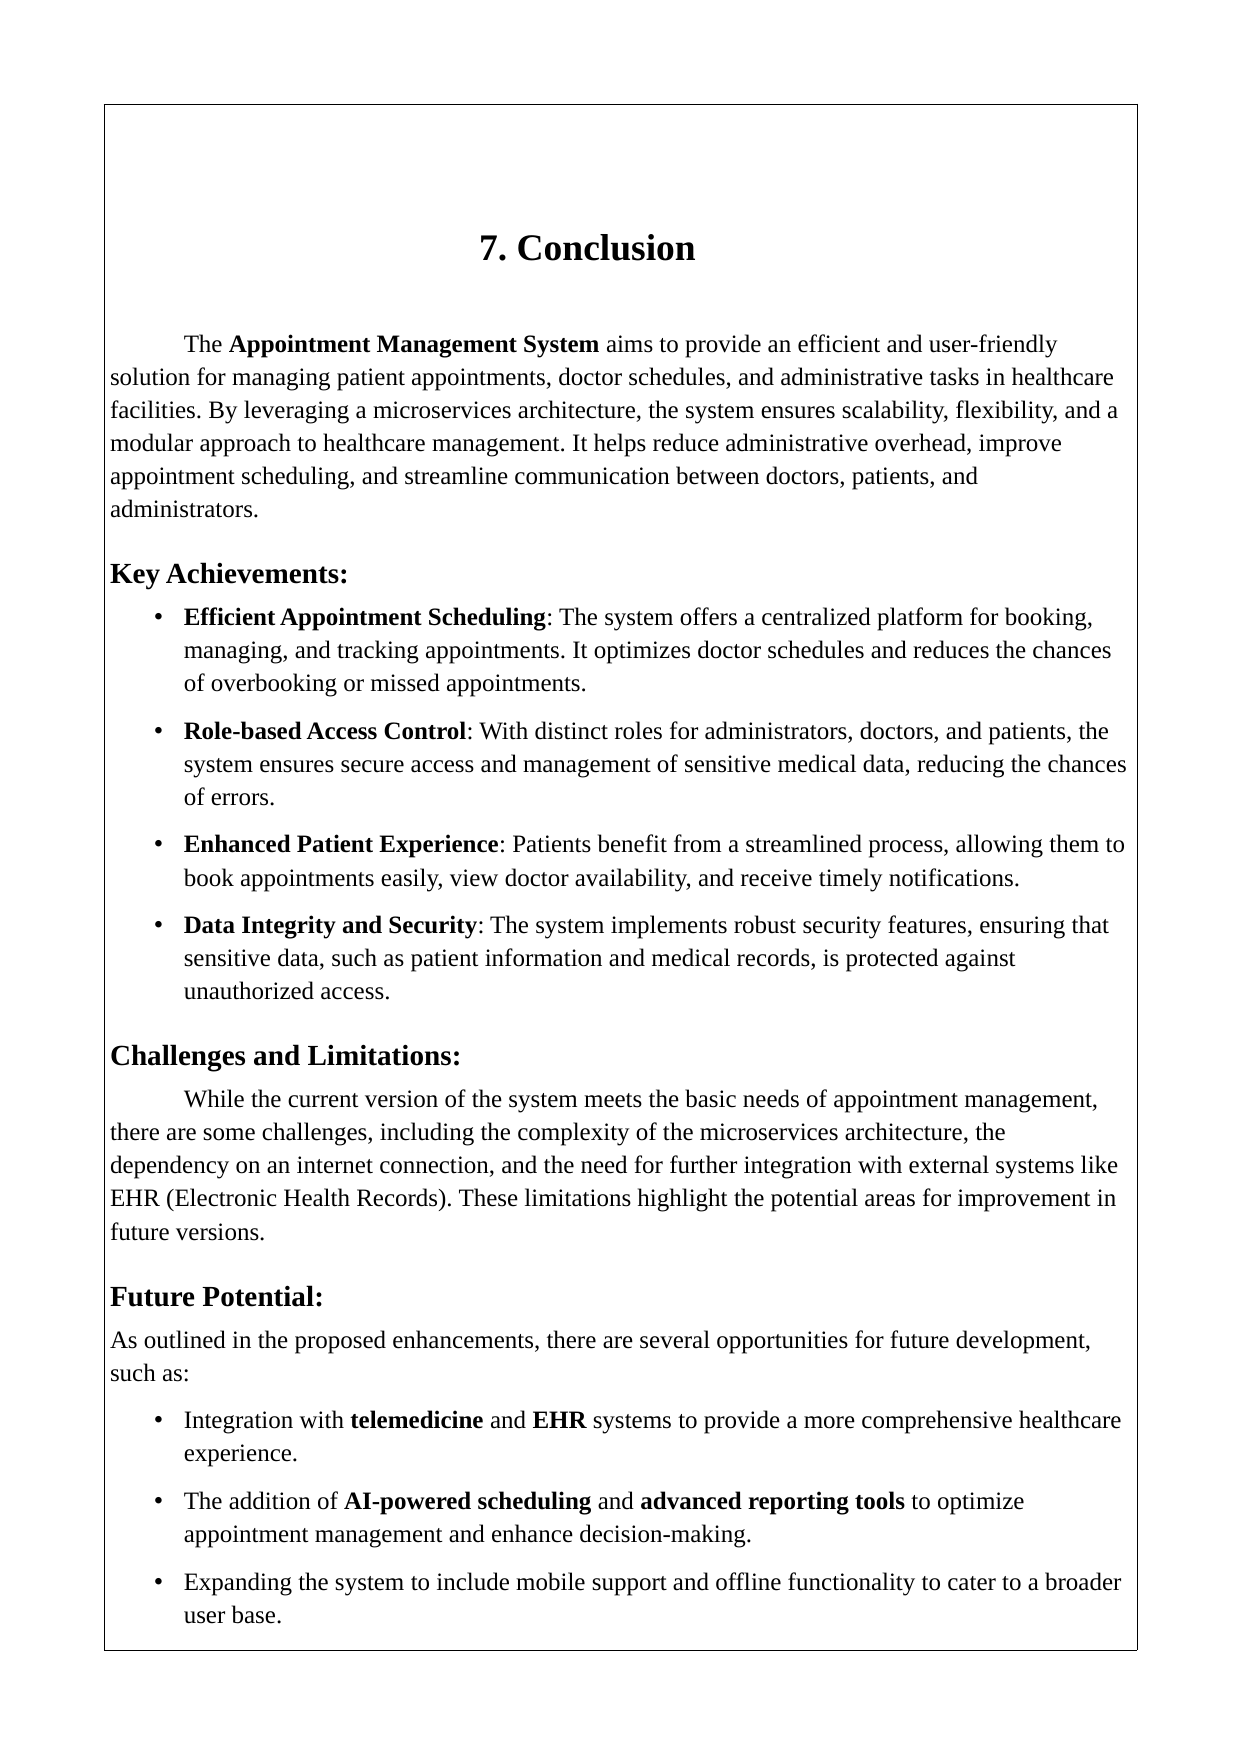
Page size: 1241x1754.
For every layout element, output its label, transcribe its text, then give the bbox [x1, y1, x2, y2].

list Expanding the system to include mobile support and offline functionality to cater to a broader user base. [154, 1567, 1131, 1628]
text The Appointment Management System aims to provide an efficient and user-friendly solution for managing patient appointments, doctor schedules, and administrative tasks in healthcare facilities. By leveraging a microservices architecture, the system ensures scalability, flexibility, and a modular approach to healthcare management. It helps reduce administrative overhead, improve appointment scheduling, and streamline communication between doctors, patients, and administrators. [110, 329, 1131, 523]
subtitle Challenges and Limitations: [110, 1038, 1131, 1072]
text As outlined in the proposed enhancements, there are several opportunities for future development, such as: [110, 1325, 1131, 1387]
list Enhanced Patient Experience: Patients benefit from a streamlined process, allowing them to book appointments easily, view doctor availability, and receive timely notifications. [154, 829, 1131, 891]
list The addition of AI-powered scheduling and advanced reporting tools to optimize appointment management and enhance decision-making. [154, 1486, 1131, 1548]
list Role-based Access Control: With distinct roles for administrators, doctors, and patients, the system ensures secure access and management of sensitive medical data, reducing the chances of errors. [154, 716, 1131, 811]
text While the current version of the system meets the basic needs of appointment management, there are some challenges, including the complexity of the microservices architecture, the dependency on an internet connection, and the need for further integration with external systems like EHR (Electronic Health Records). These limitations highlight the potential areas for improvement in future versions. [110, 1084, 1131, 1245]
list Data Integrity and Security: The system implements robust security features, ensuring that sensitive data, such as patient information and medical records, is protected against unauthorized access. [154, 910, 1131, 1005]
list Efficient Appointment Scheduling: The system offers a centralized platform for booking, managing, and tracking appointments. It optimizes doctor schedules and reduces the chances of overbooking or missed appointments. [154, 602, 1131, 697]
list Integration with telemedicine and EHR systems to provide a more comprehensive healthcare experience. [154, 1405, 1131, 1467]
subtitle Future Potential: [110, 1279, 1131, 1312]
subtitle Key Achievements: [110, 556, 1131, 590]
subtitle 7. Conclusion [110, 226, 1131, 269]
